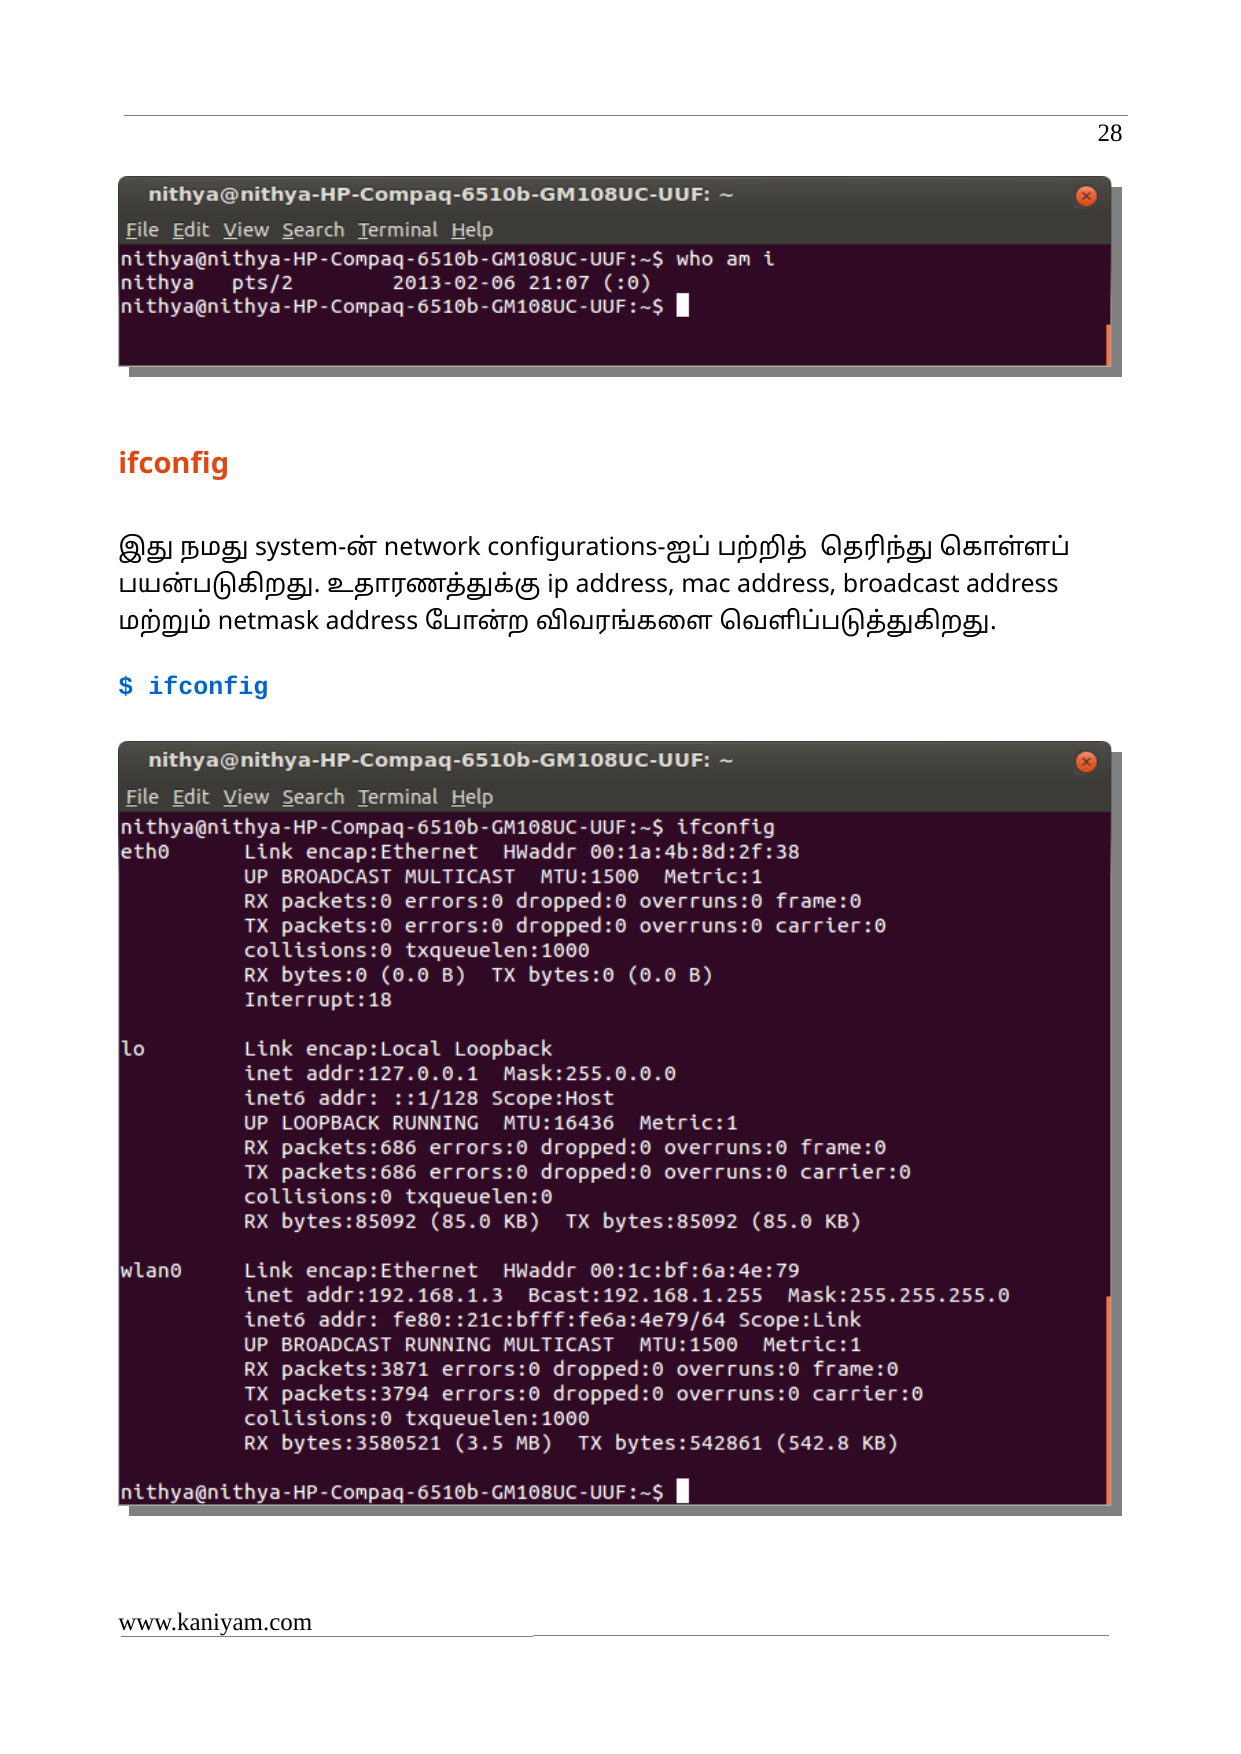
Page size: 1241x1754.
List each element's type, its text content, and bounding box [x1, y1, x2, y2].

text இது நமது system-ன் network configurations-ஐப் பற்றித் தெரிந்து கொள்ளப் பயன்படுகிறது. உதாரணத்துக்கு ip address, mac address, broadcast address மற்றும் netmask address போன்ற விவரங்களை வெளிப்படுத்துகிறது. [118, 528, 1122, 639]
picture [118, 741, 1112, 1506]
picture [118, 176, 1112, 367]
subtitle ifconfig [118, 442, 1122, 482]
text $ ifconfig [118, 673, 1122, 702]
